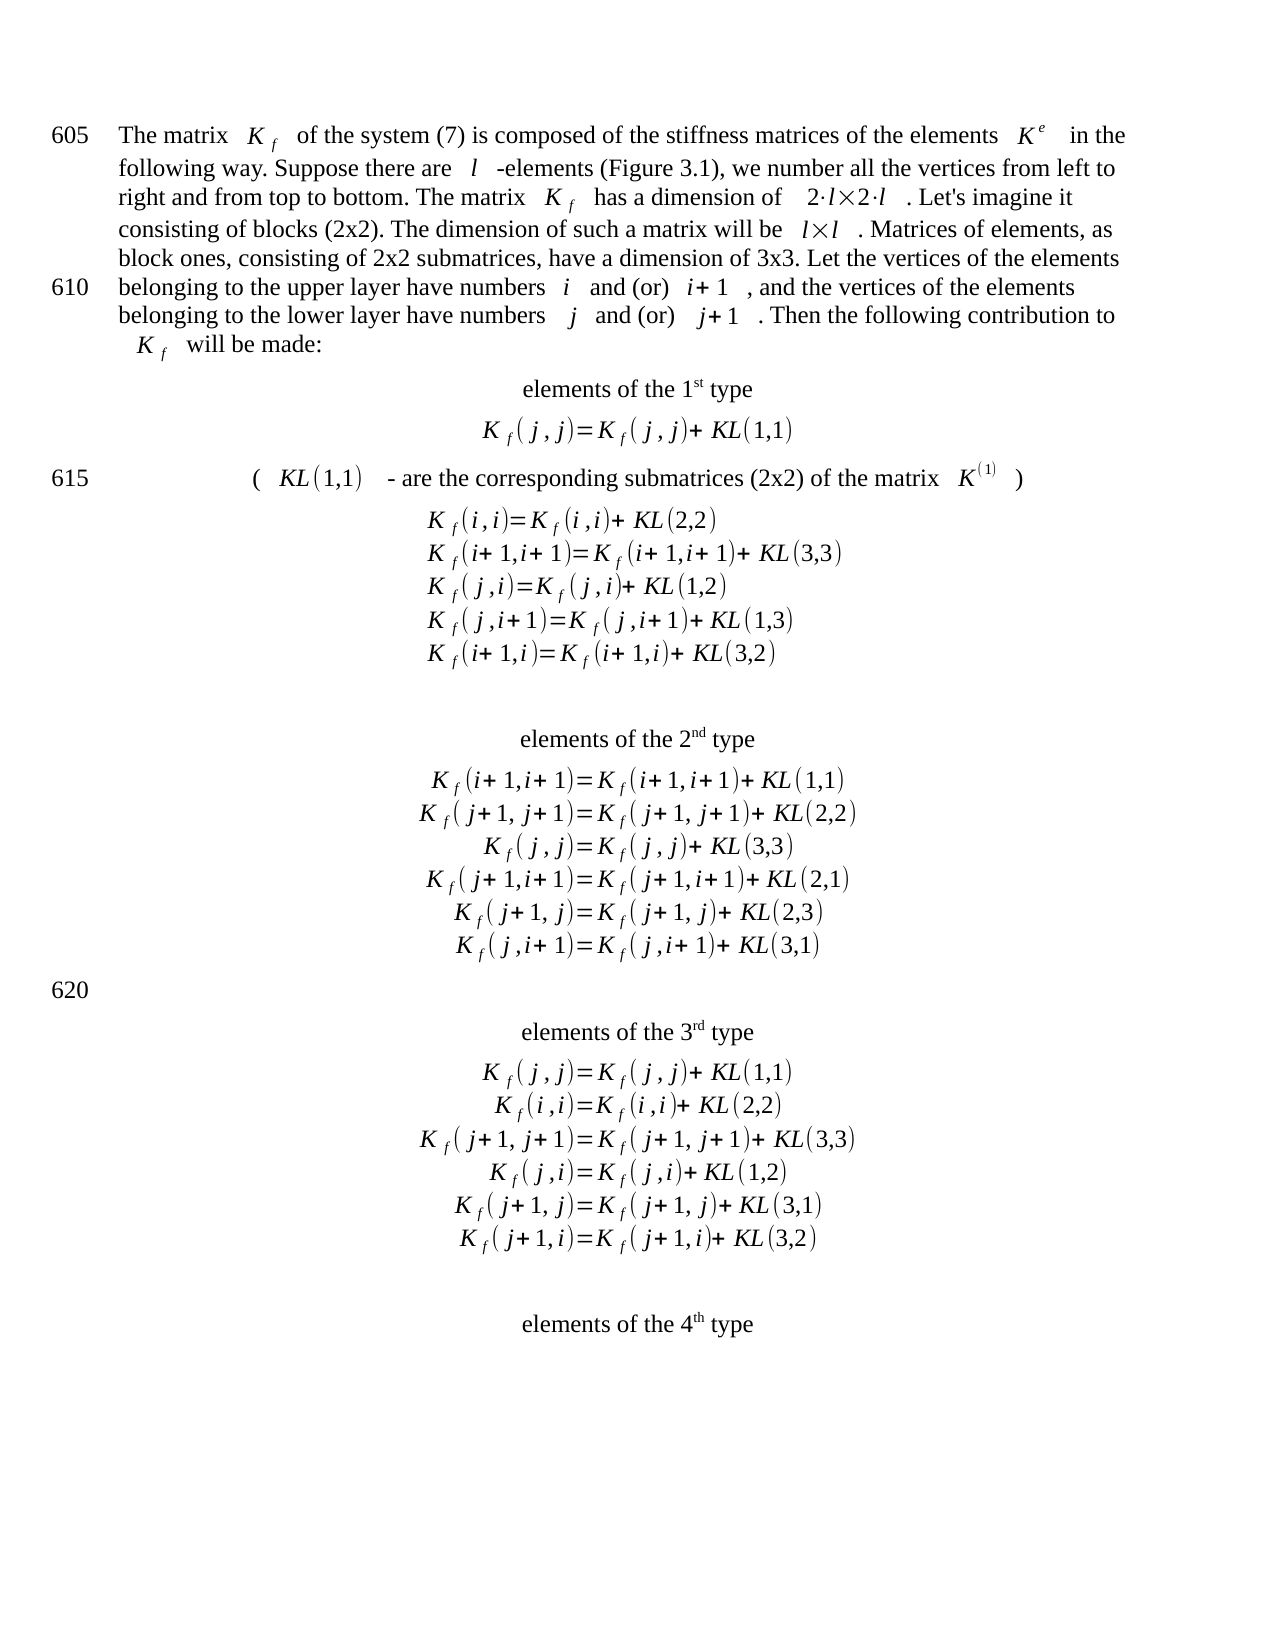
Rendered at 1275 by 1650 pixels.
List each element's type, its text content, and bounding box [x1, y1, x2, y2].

text elements of the 4th type [118, 1309, 1157, 1338]
text elements of the 3rd type [118, 1017, 1157, 1046]
text elements of the 2nd type [118, 724, 1157, 753]
text elements of the 1st type [118, 374, 1157, 403]
text The matrixof the system (7) is composed of the stiffness matrices of the elements in the following way. Suppose there are-elements (Figure 3.1), we number all the vertices from left to right and from top to bottom. The matrixhas a dimension of . Let's imagine it consisting of blocks (2x2). The dimension of such a matrix will be. Matrices of elements, as block ones, consisting of 2x2 submatrices, have a dimension of 3x3. Let the vertices of the elements belonging to the upper layer have numbersand (or), and the vertices of the elements belonging to the lower layer have numbersand (or). Then the following contribution towill be made: [118, 118, 1157, 362]
text ( - are the corresponding submatrices (2x2) of the matrix) [118, 460, 1157, 493]
